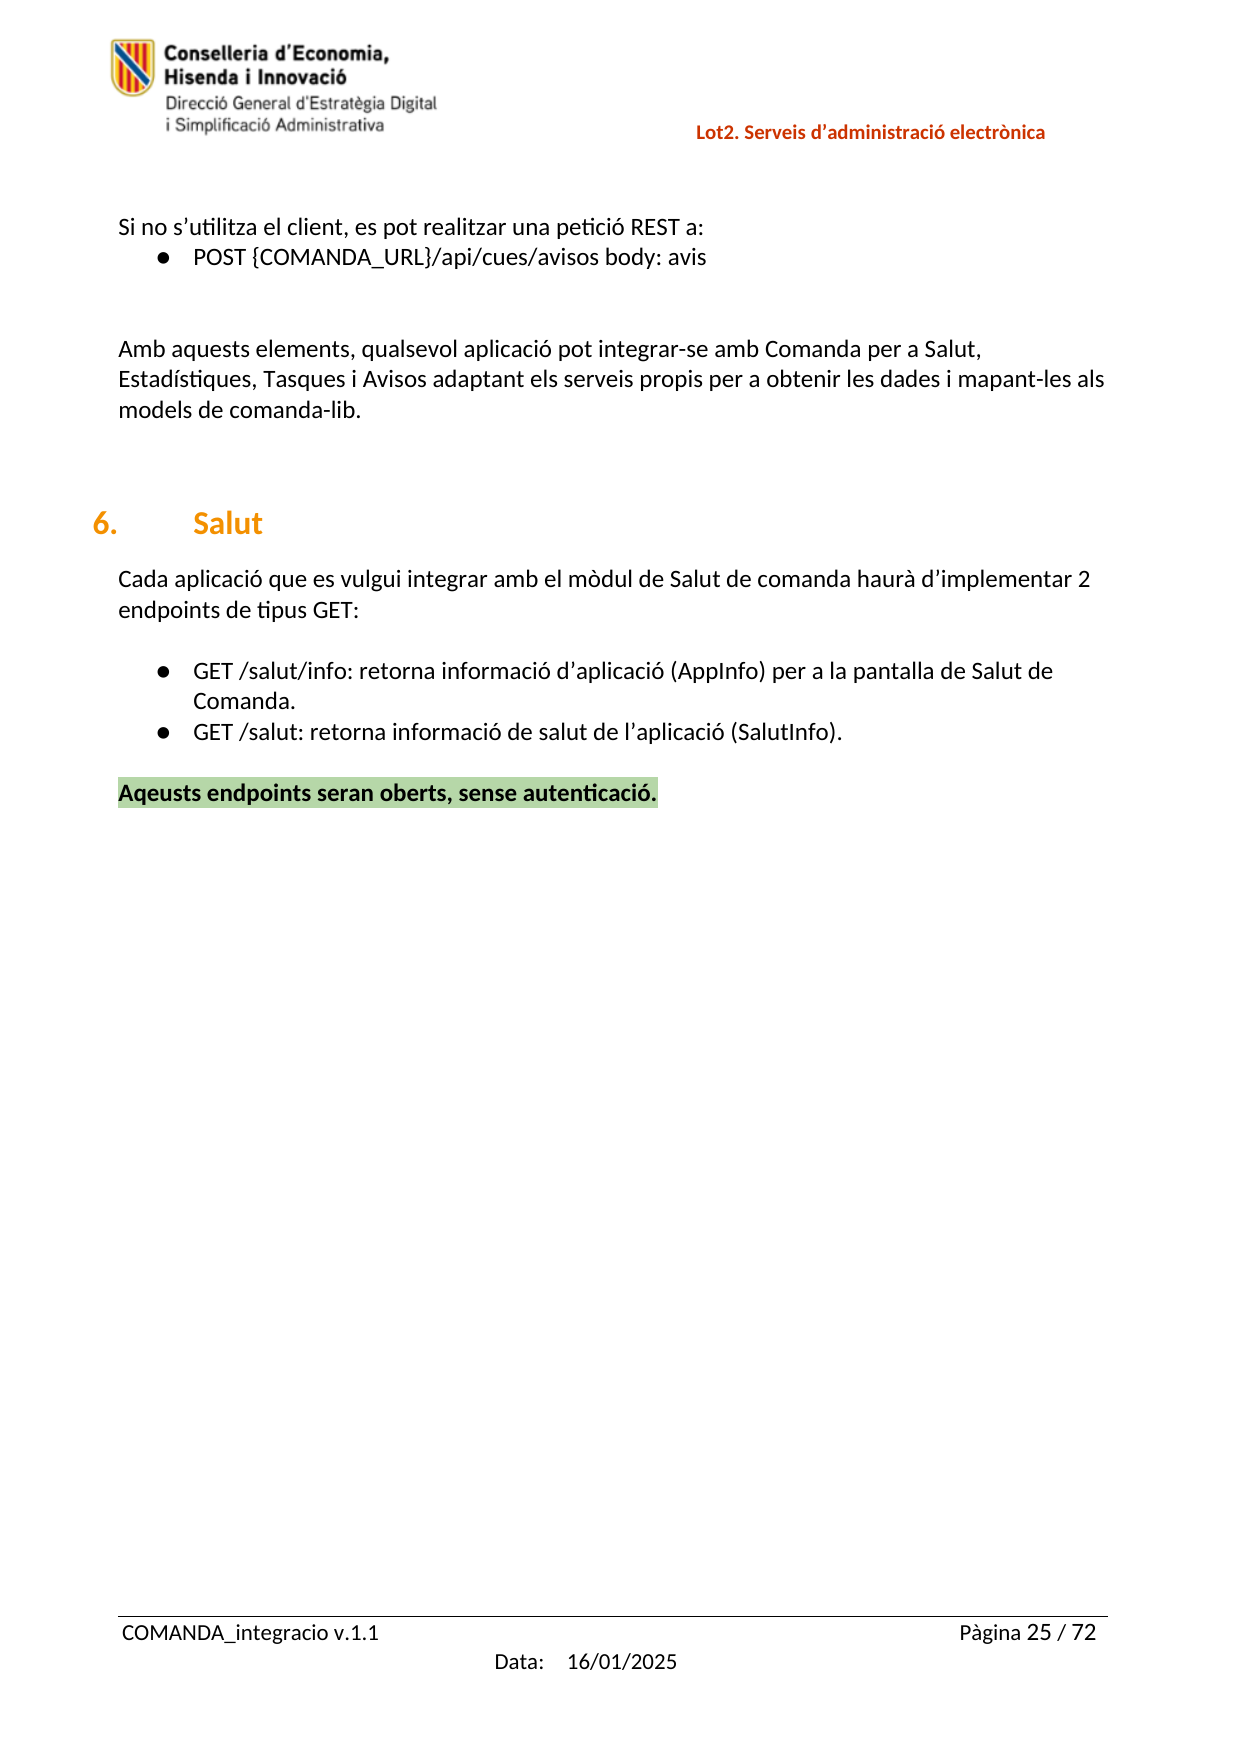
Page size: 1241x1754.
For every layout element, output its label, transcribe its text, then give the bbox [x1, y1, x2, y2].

picture [100, 26, 467, 156]
list POST {COMANDA_URL}/api/cues/avisos body: avis [156, 241, 1122, 272]
text Amb aquests elements, qualsevol aplicació pot integrar-se amb Comanda per a Salut, Estadístiques, Tasques i Avisos adaptant els serveis propis per a obtenir les dades i mapant-les als models de comanda-lib. [118, 333, 1122, 424]
text Si no s’utilitza el client, es pot realitzar una petició REST a: [118, 211, 1122, 241]
text Aqeusts endpoints seran oberts, sense autenticació. [118, 777, 1122, 808]
text Cada aplicació que es vulgui integrar amb el mòdul de Salut de comanda haurà d’implementar 2 endpoints de tipus GET: [118, 563, 1122, 624]
list GET /salut: retorna informació de salut de l’aplicació (SalutInfo). [156, 716, 1122, 747]
list GET /salut/info: retorna informació d’aplicació (AppInfo) per a la pantalla de Salut de Comanda. [156, 655, 1122, 716]
subtitle Salut [118, 502, 1122, 543]
